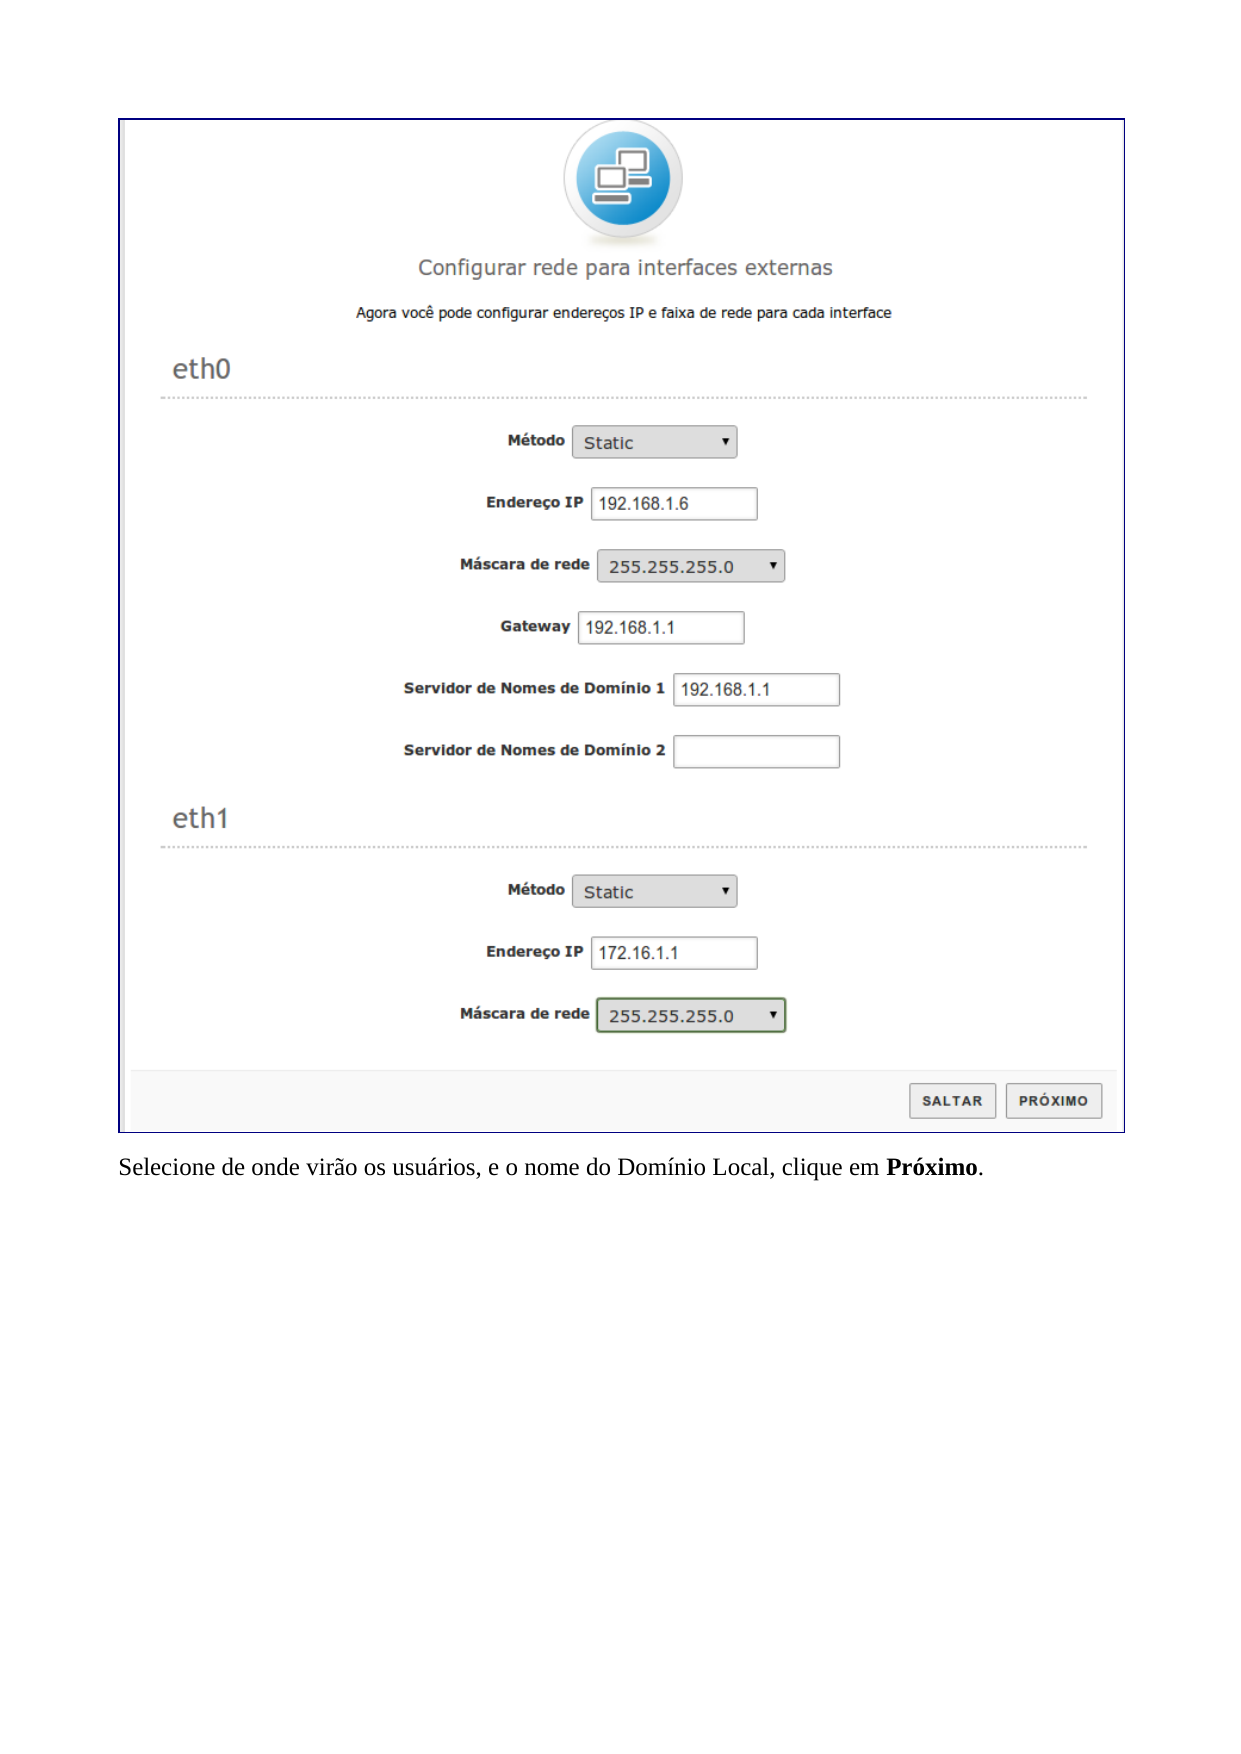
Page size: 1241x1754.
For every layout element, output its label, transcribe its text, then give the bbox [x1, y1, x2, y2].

text Selecione de onde virão os usuários, e o nome do Domínio Local, clique em Próximo. [118, 1152, 1122, 1181]
picture [120, 120, 1124, 1132]
